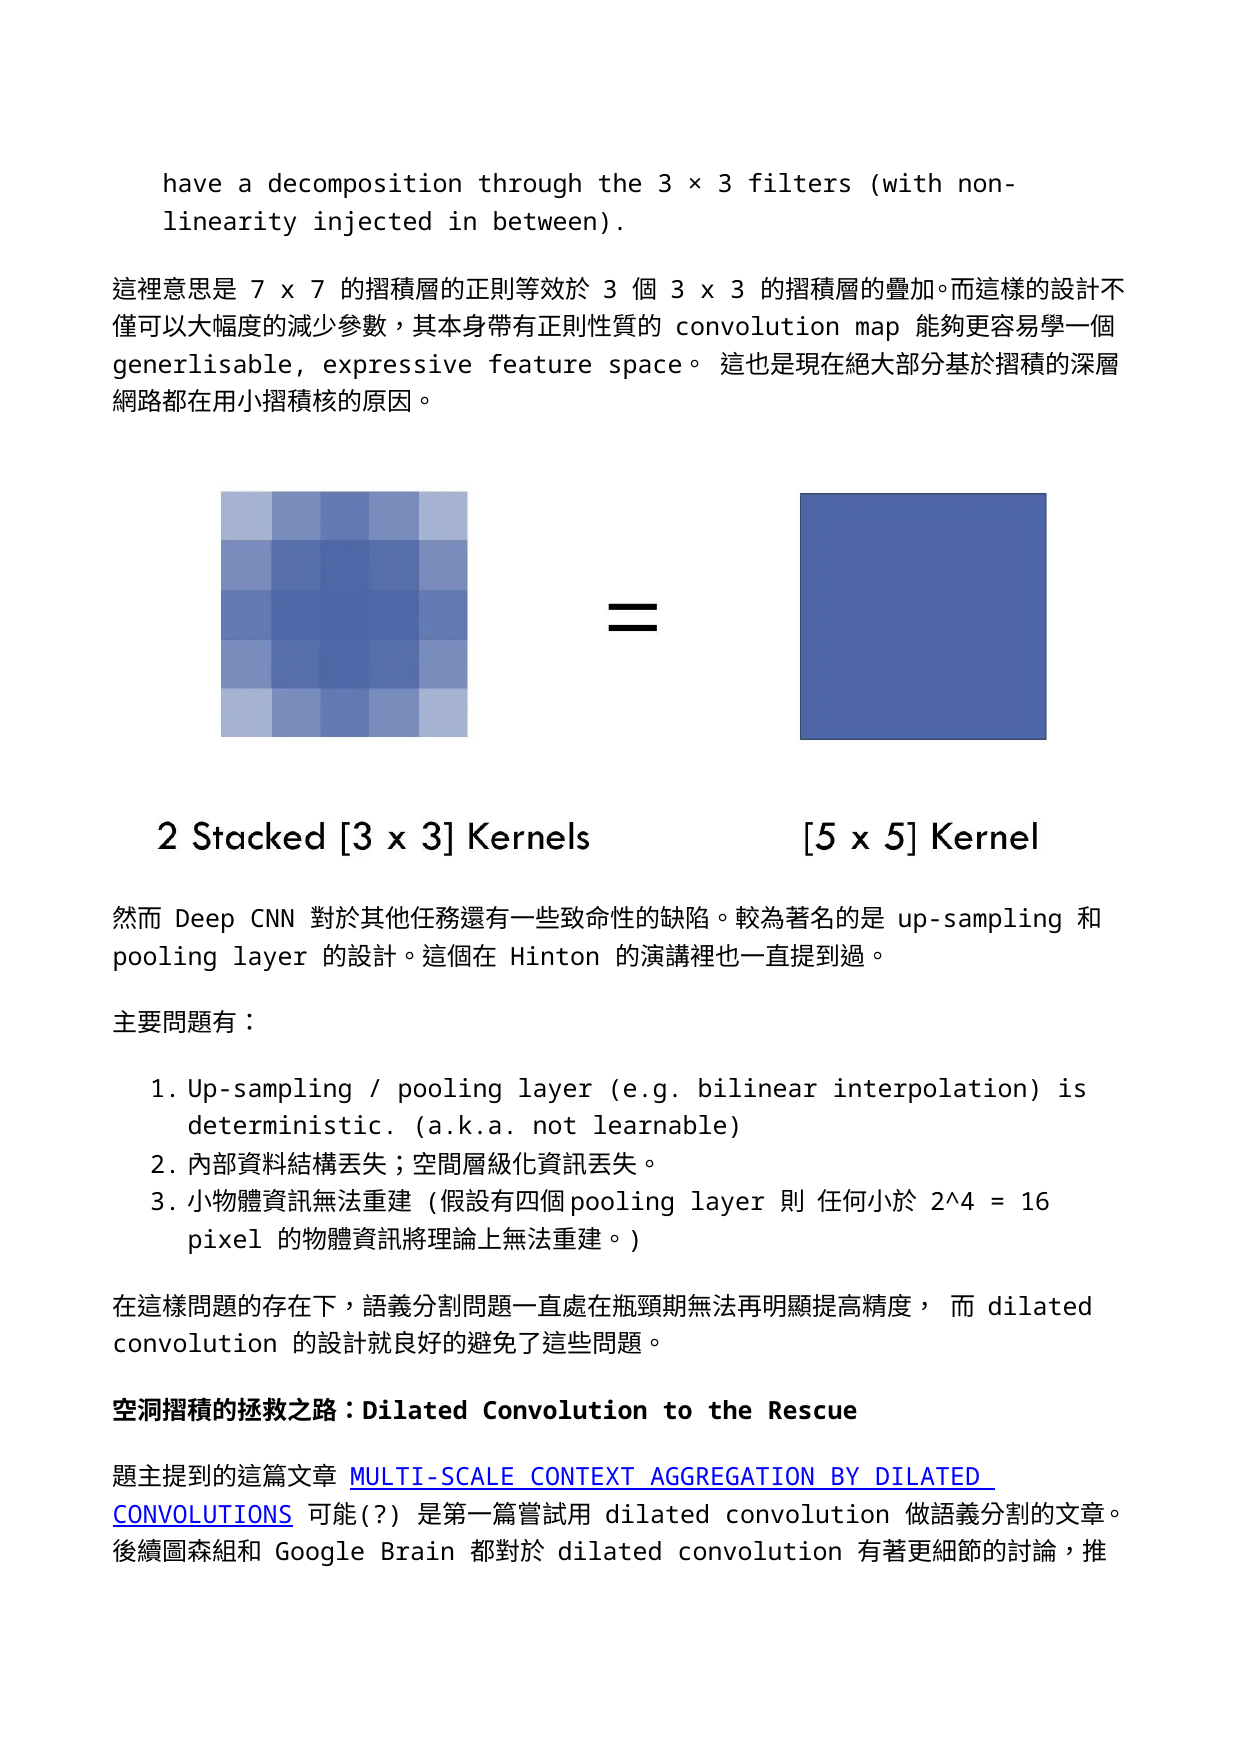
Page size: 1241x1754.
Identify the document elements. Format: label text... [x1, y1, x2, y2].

text 主要問題有： [112, 1002, 1125, 1039]
picture [112, 447, 1125, 888]
text 這裡意思是 7 x 7 的摺積層的正則等效於 3 個 3 x 3 的摺積層的疊加。而這樣的設計不僅可以大幅度的減少參數，其本身帶有正則性質的 convolution map 能夠更容易學一個 generlisable, expressive feature space。 這也是現在絕大部分基於摺積的深層網路都在用小摺積核的原因。 [112, 269, 1125, 419]
list Up-sampling / pooling layer (e.g. bilinear interpolation) is deterministic. (a.k.a. not learnable) [150, 1069, 1125, 1144]
list 小物體資訊無法重建 (假設有四個pooling layer 則 任何小於 2^4 = 16 pixel 的物體資訊將理論上無法重建。) [150, 1181, 1125, 1256]
text 題主提到的這篇文章 MULTI-SCALE CONTEXT AGGREGATION BY DILATED CONVOLUTIONS 可能(?) 是第一篇嘗試用 dilated convolution 做語義分割的文章。後續圖森組和 Google Brain 都對於 dilated convolution 有著更細節的討論，推 [112, 1456, 1125, 1569]
list 內部資料結構丟失；空間層級化資訊丟失。 [150, 1144, 1125, 1181]
text 空洞摺積的拯救之路：Dilated Convolution to the Rescue [112, 1389, 1125, 1427]
text have a decomposition through the 3 × 3 filters (with non-linearity injected in between). [162, 164, 1125, 239]
text 然而 Deep CNN 對於其他任務還有一些致命性的缺陷。較為著名的是 up-sampling 和 pooling layer 的設計。這個在 Hinton 的演講裡也一直提到過。 [112, 888, 1125, 973]
text 在這樣問題的存在下，語義分割問題一直處在瓶頸期無法再明顯提高精度， 而 dilated convolution 的設計就良好的避免了這些問題。 [112, 1285, 1125, 1360]
